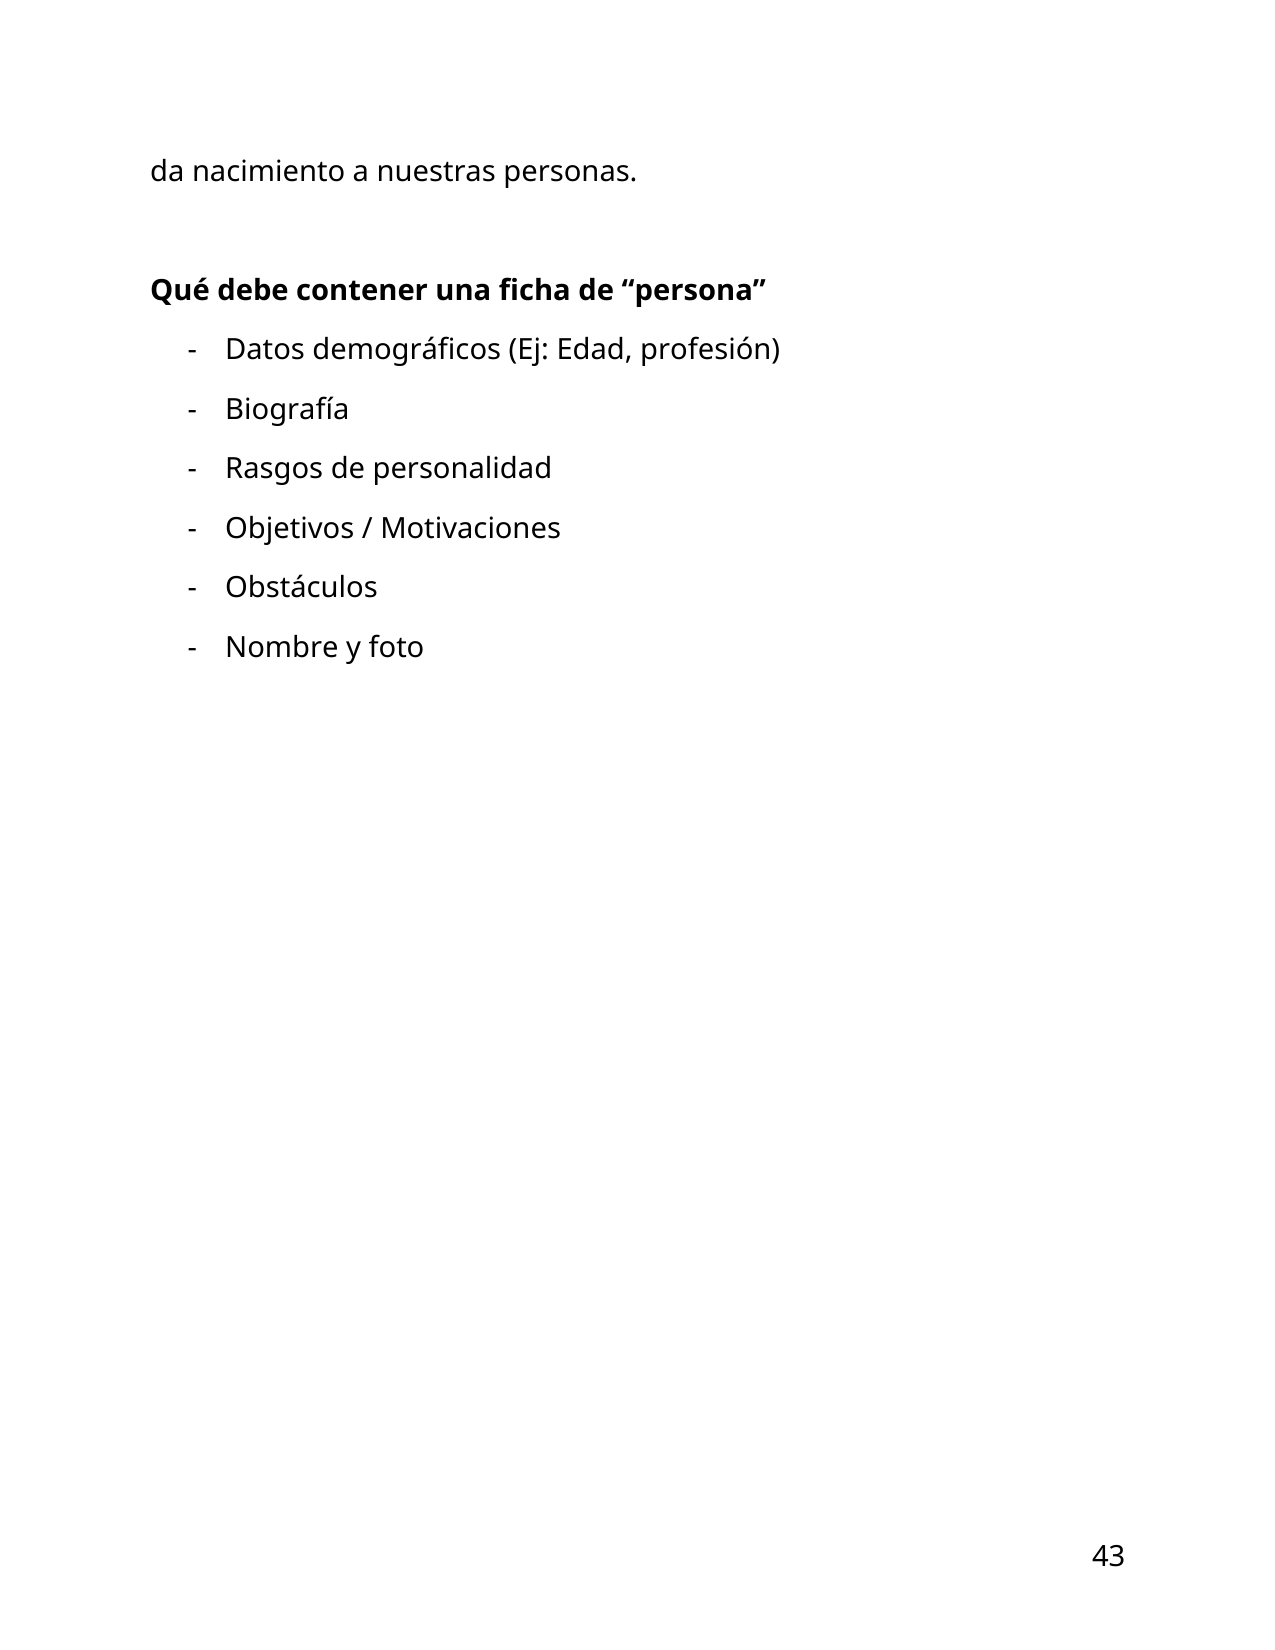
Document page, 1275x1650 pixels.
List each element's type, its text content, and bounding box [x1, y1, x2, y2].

list Obstáculos [187, 566, 1125, 606]
list Rasgos de personalidad [187, 447, 1125, 487]
list Objetivos / Motivaciones [187, 507, 1125, 547]
list Biografía [187, 388, 1125, 428]
list Datos demográficos (Ej: Edad, profesión) [187, 328, 1125, 368]
text Qué debe contener una ficha de “persona” [150, 269, 1125, 309]
list Nombre y foto [187, 626, 1125, 666]
text da nacimiento a nuestras personas. [150, 150, 1125, 190]
